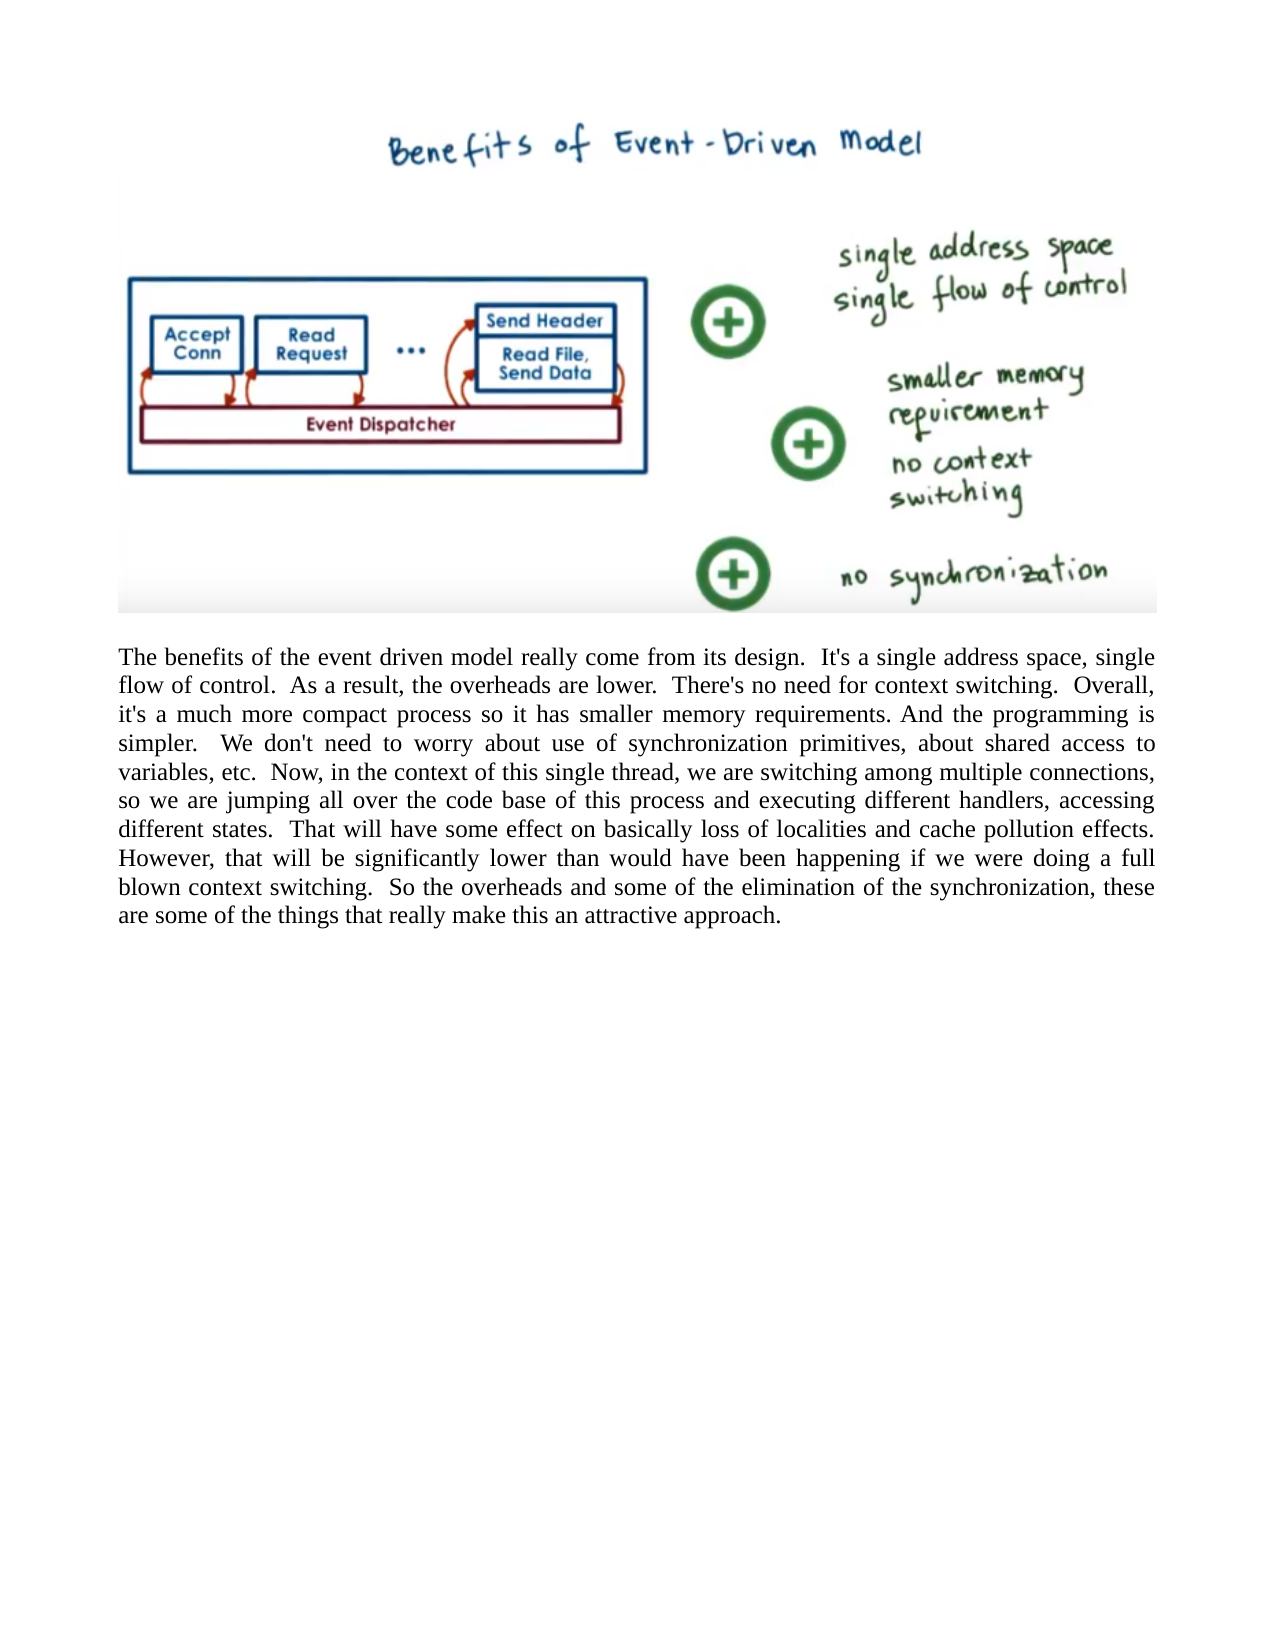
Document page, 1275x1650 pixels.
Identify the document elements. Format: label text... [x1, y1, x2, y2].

text The benefits of the event driven model really come from its design. It's a single address space, single flow of control. As a result, the overheads are lower. There's no need for context switching. Overall, it's a much more compact process so it has smaller memory requirements. And the programming is simpler. We don't need to worry about use of synchronization primitives, about shared access to variables, etc. Now, in the context of this single thread, we are switching among multiple connections, so we are jumping all over the code base of this process and executing different handlers, accessing different states. That will have some effect on basically loss of localities and cache pollution effects. However, that will be significantly lower than would have been happening if we were doing a full blown context switching. So the overheads and some of the elimination of the synchronization, these are some of the things that really make this an attractive approach. [118, 642, 1157, 929]
picture [118, 118, 1157, 613]
